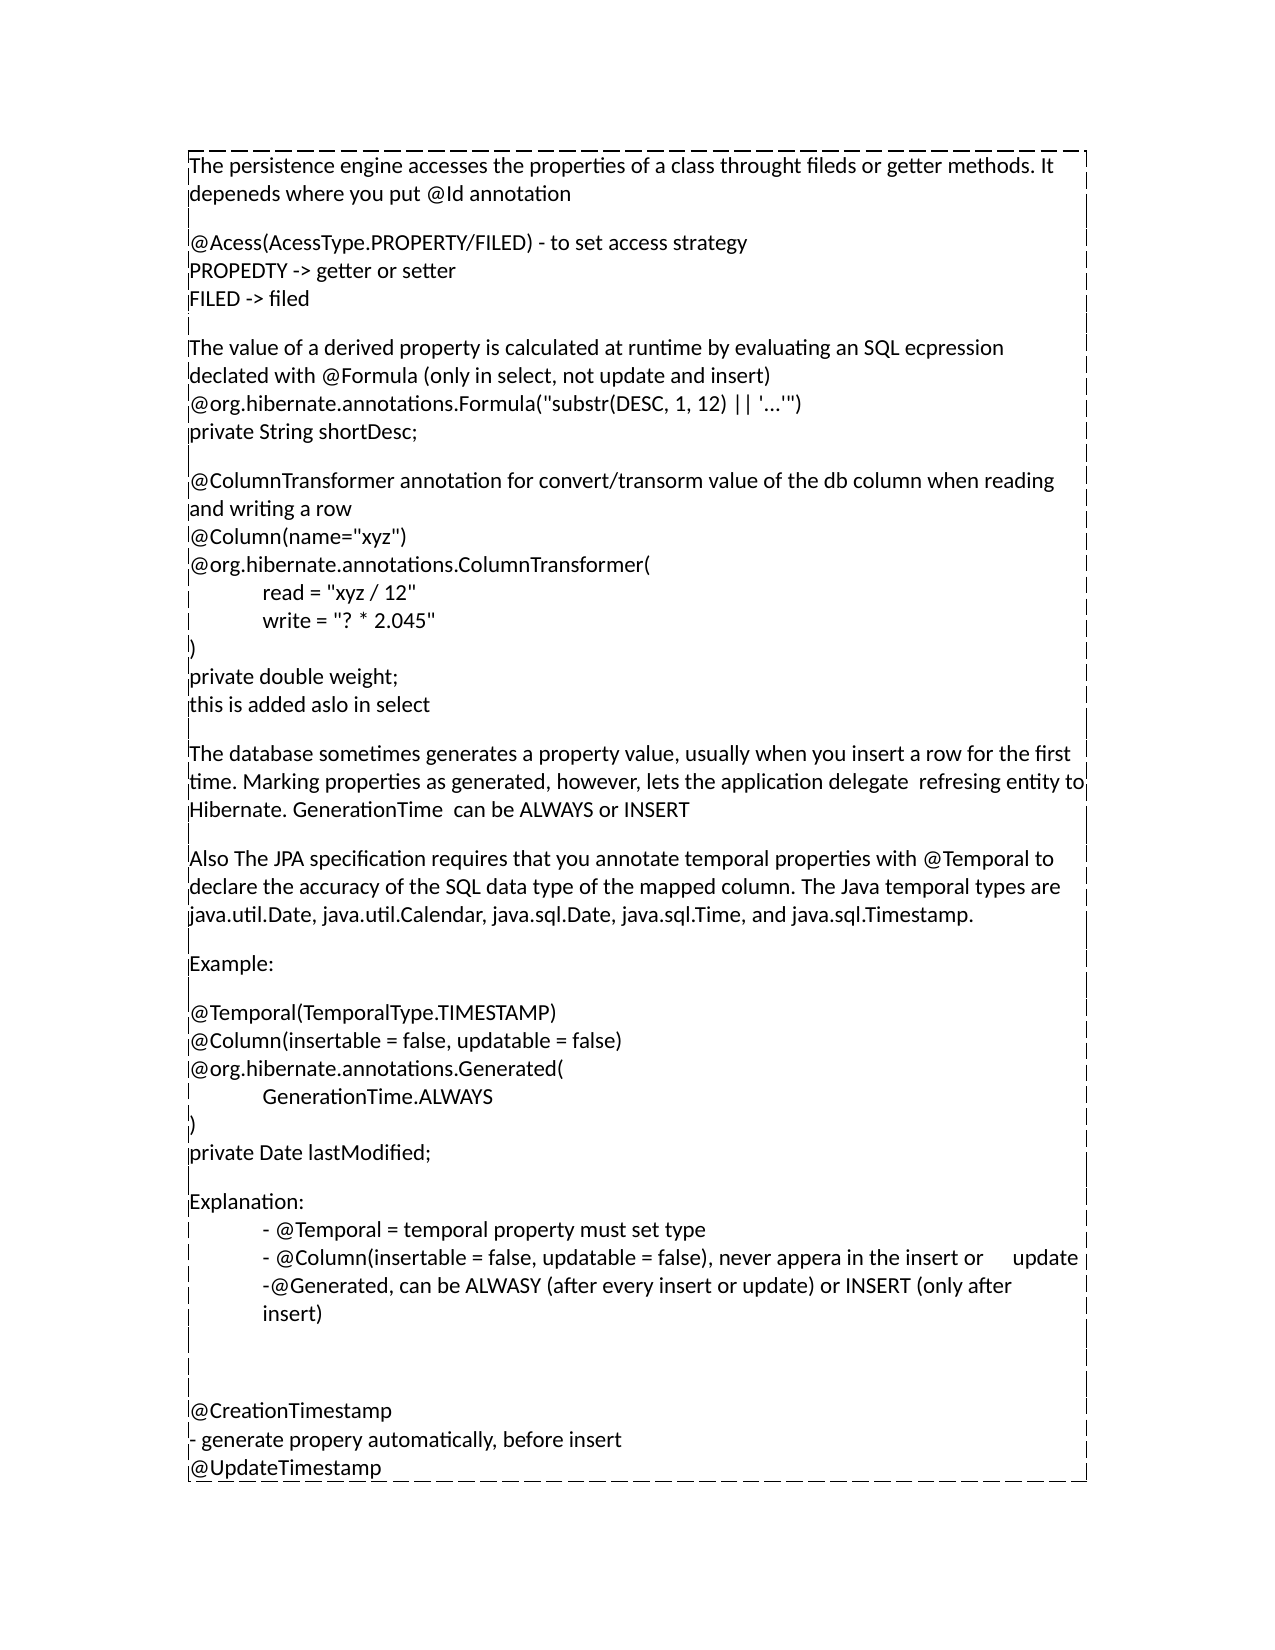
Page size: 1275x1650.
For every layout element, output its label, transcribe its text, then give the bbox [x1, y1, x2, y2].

text @CreationTimestamp - generate propery automatically, before insert @UpdateTimestamp [187, 1395, 1087, 1482]
text The persistence engine accesses the properties of a class throught fileds or getter methods. It depeneds where you put @Id annotation [187, 150, 1087, 208]
text @Temporal(TemporalType.TIMESTAMP) @Column(insertable = false, updatable = false) @org.hibernate.annotations.Generated( GenerationTime.ALWAYS ) private Date lastModified; [187, 996, 1087, 1166]
text Also The JPA specification requires that you annotate temporal properties with @Temporal to declare the accuracy of the SQL data type of the mapped column. The Java temporal types are java.util.Date, java.util.Calendar, java.sql.Date, java.sql.Time, and java.sql.Timestamp. [187, 843, 1087, 928]
text @ColumnTransformer annotation for convert/transorm value of the db column when reading and writing a row @Column(name="xyz") @org.hibernate.annotations.ColumnTransformer( read = "xyz / 12" write = "? * 2.045" ) private double weight; this is added aslo in select [187, 465, 1087, 718]
text Explanation: - @Temporal = temporal property must set type - @Column(insertable = false, updatable = false), never appera in the insert or update -@Generated, can be ALWASY (after every insert or update) or INSERT (only after insert) [187, 1185, 1087, 1327]
text The database sometimes generates a property value, usually when you insert a row for the first time. Marking properties as generated, however, lets the application delegate refresing entity to Hibernate. GenerationTime can be ALWAYS or INSERT [187, 738, 1087, 823]
text @Acess(AcessType.PROPERTY/FILED) - to set access strategy PROPEDTY -> getter or setter FILED -> filed [187, 227, 1087, 312]
text The value of a derived property is calculated at runtime by evaluating an SQL ecpression declated with @Formula (only in select, not update and insert) @org.hibernate.annotations.Formula("substr(DESC, 1, 12) || '...'") private String shortDesc; [187, 332, 1087, 445]
text Example: [187, 947, 1087, 977]
